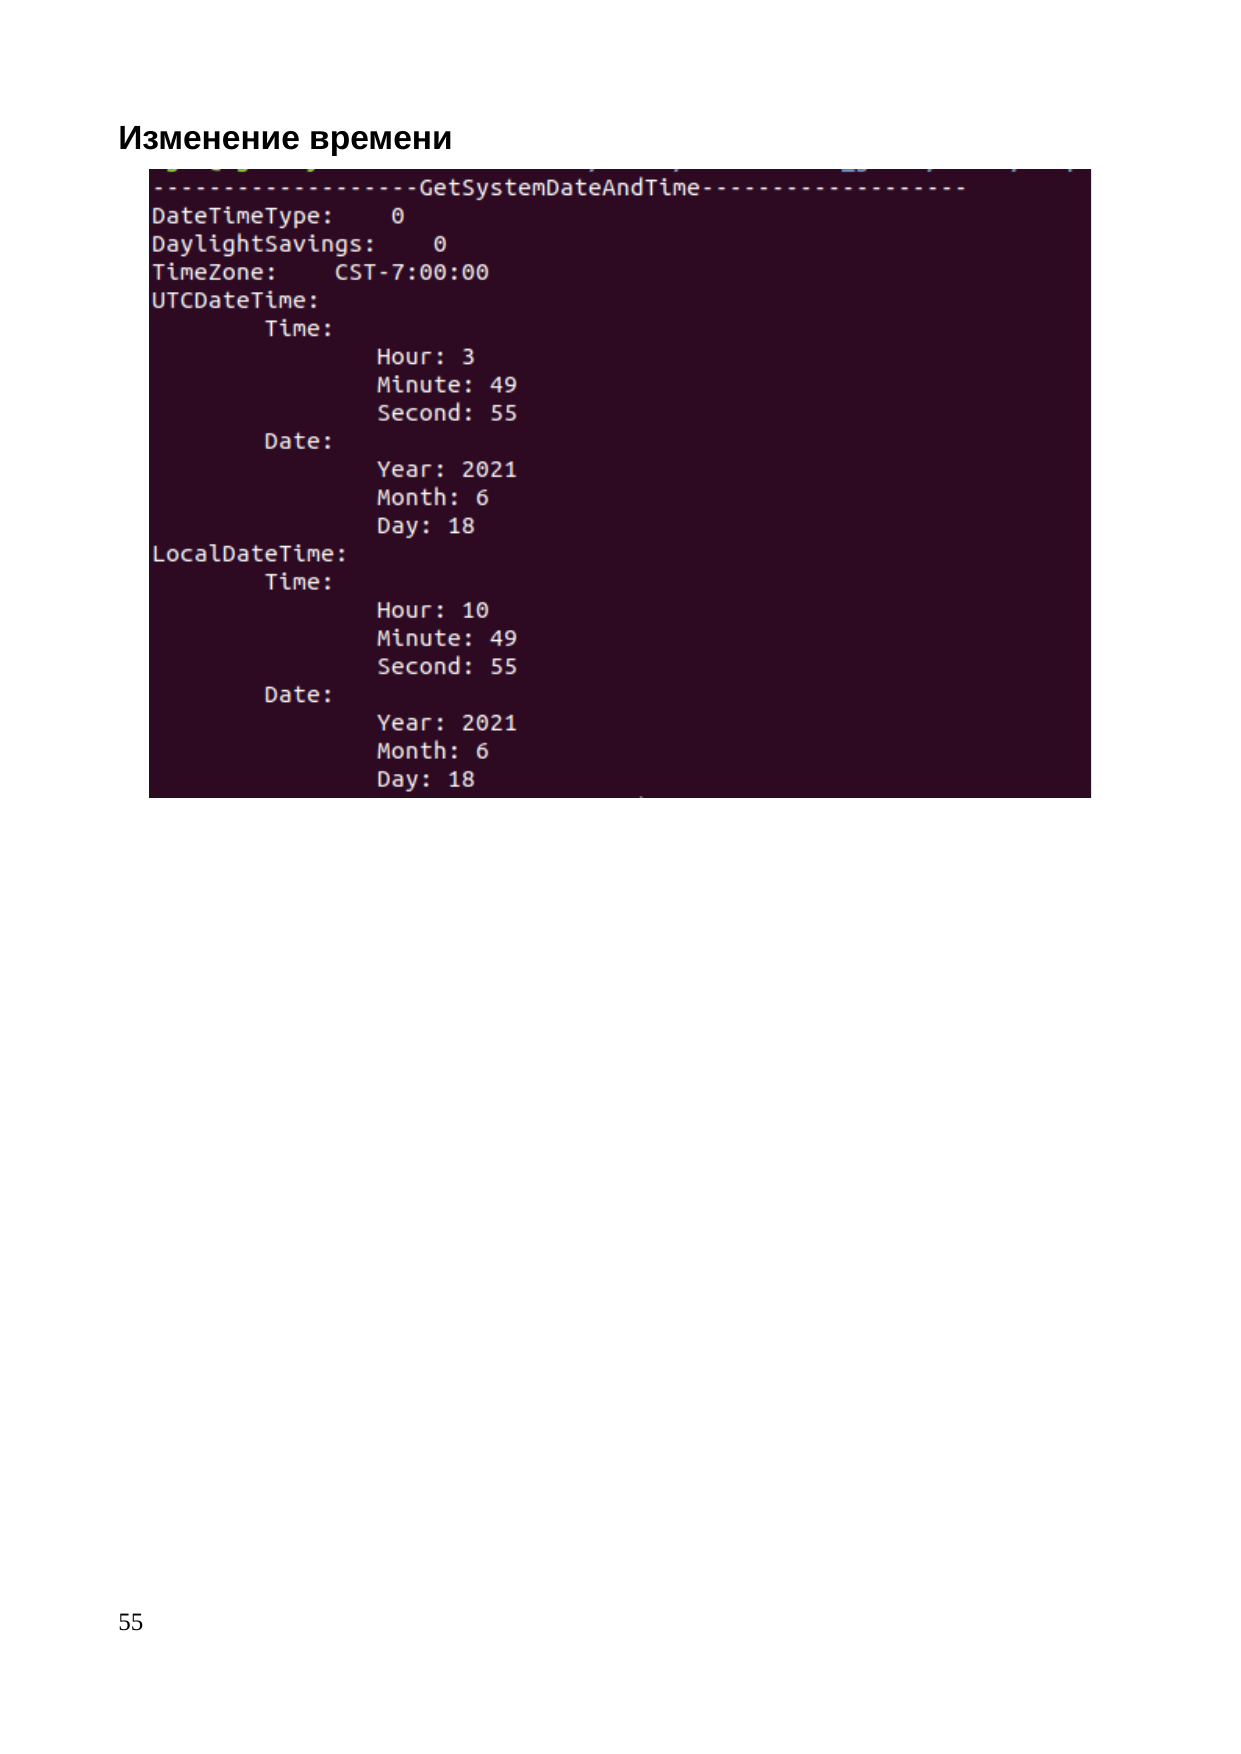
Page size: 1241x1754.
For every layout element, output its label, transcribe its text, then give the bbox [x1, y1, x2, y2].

subtitle Изменение времени [118, 118, 1122, 157]
picture [149, 169, 1092, 798]
